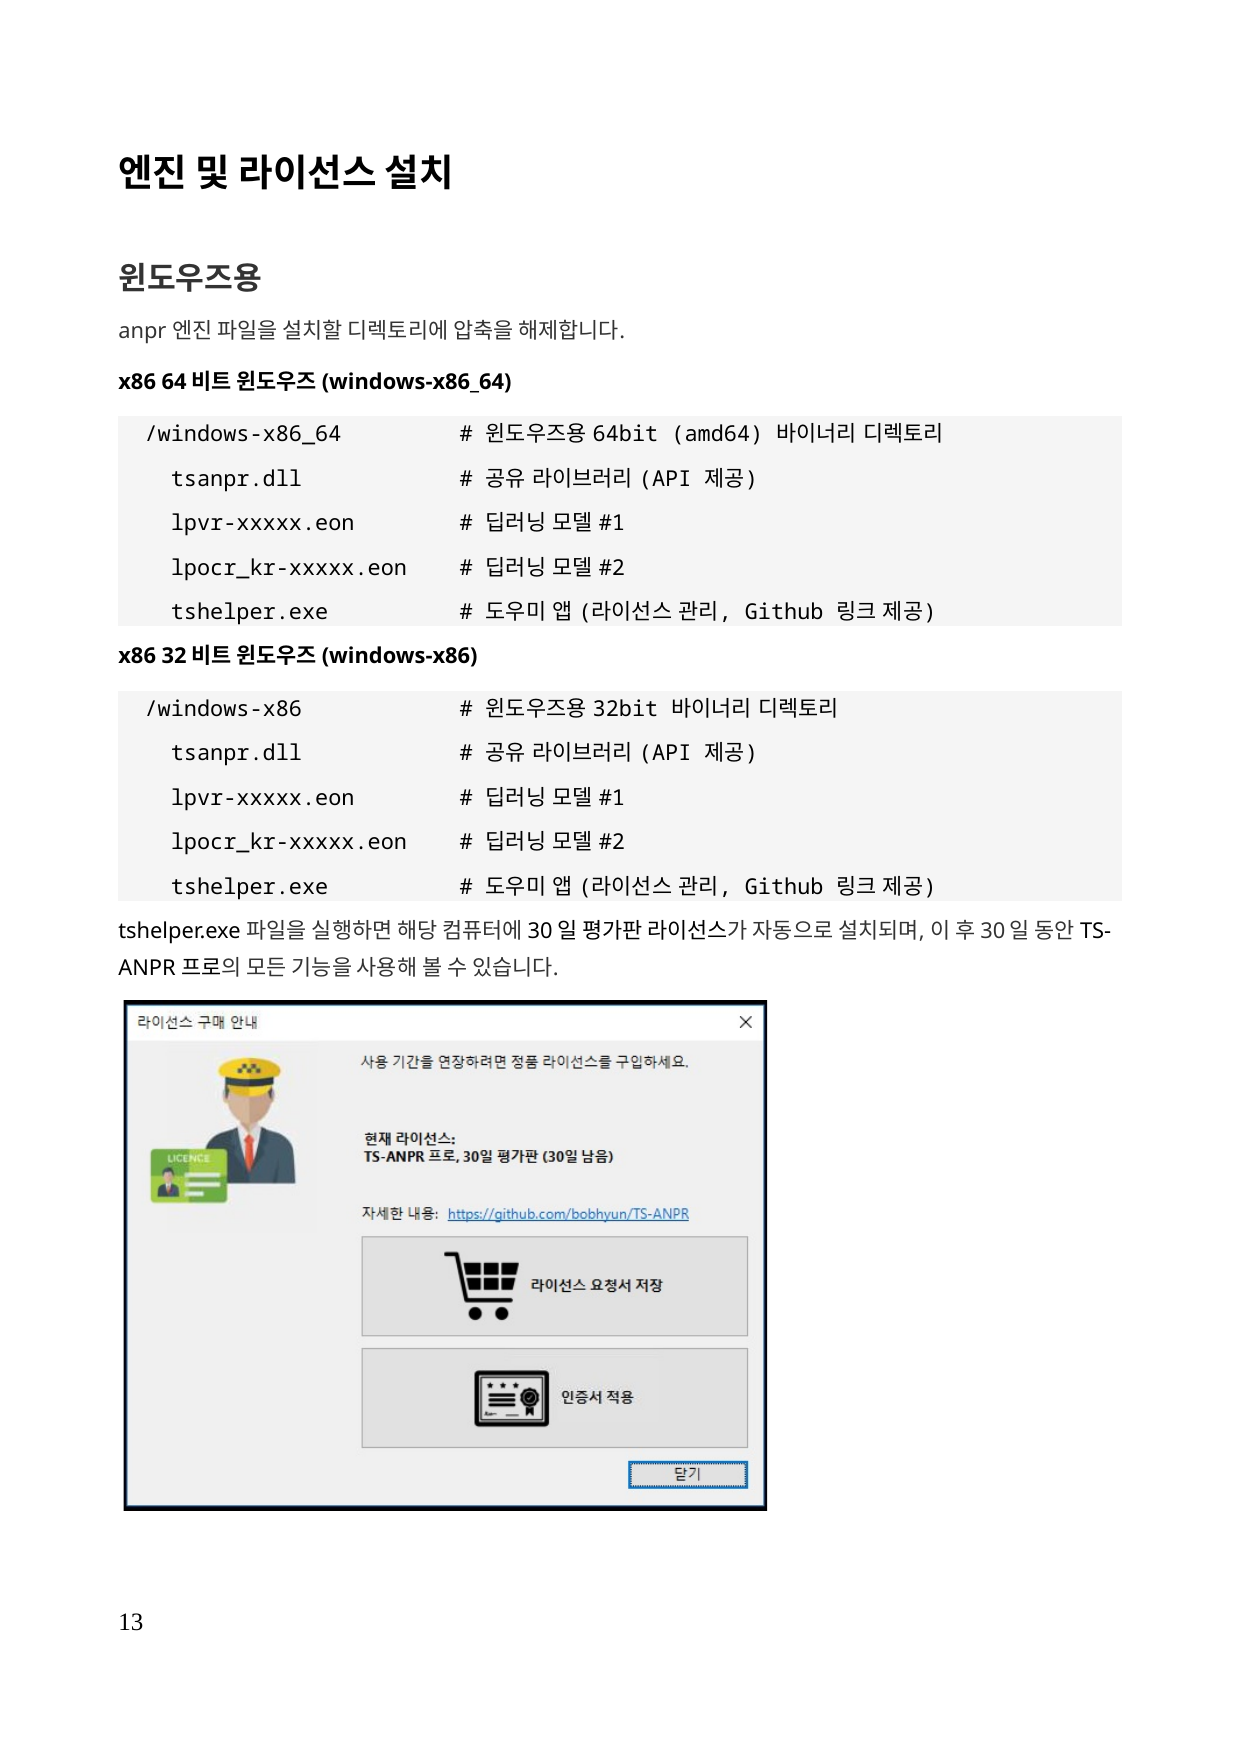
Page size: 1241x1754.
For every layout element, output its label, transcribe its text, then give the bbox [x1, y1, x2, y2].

text tshelper.exe # 도우미 앱 (라이선스 관리, Github 링크 제공) [118, 594, 1122, 626]
text tshelper.exe 파일을 실행하면 해당 컴퓨터에 30일 평가판 라이선스가 자동으로 설치되며, 이 후 30일 동안 TS-ANPR 프로의 모든 기능을 사용해 볼 수 있습니다. [118, 913, 1122, 981]
text /windows-x86_64 # 윈도우즈용 64bit (amd64) 바이너리 디렉토리 [118, 416, 1122, 448]
text /windows-x86 # 윈도우즈용 32bit 바이너리 디렉토리 [118, 691, 1122, 723]
picture [123, 1000, 768, 1511]
text lpocr_kr-xxxxx.eon # 딥러닝 모델 #2 [118, 824, 1122, 856]
subtitle x86 64비트 윈도우즈 (windows-x86_64) [118, 364, 1122, 395]
subtitle 윈도우즈용 [118, 253, 1122, 299]
text anpr 엔진 파일을 설치할 디렉토리에 압축을 해제합니다. [118, 313, 1122, 345]
subtitle x86 32비트 윈도우즈 (windows-x86) [118, 638, 1122, 670]
text tsanpr.dll # 공유 라이브러리 (API 제공) [118, 735, 1122, 767]
text tsanpr.dll # 공유 라이브러리 (API 제공) [118, 461, 1122, 492]
text lpvr-xxxxx.eon # 딥러닝 모델 #1 [118, 780, 1122, 812]
text lpvr-xxxxx.eon # 딥러닝 모델 #1 [118, 505, 1122, 537]
text tshelper.exe # 도우미 앱 (라이선스 관리, Github 링크 제공) [118, 869, 1122, 901]
subtitle 엔진 및 라이선스 설치 [118, 143, 1122, 197]
text lpocr_kr-xxxxx.eon # 딥러닝 모델 #2 [118, 549, 1122, 581]
